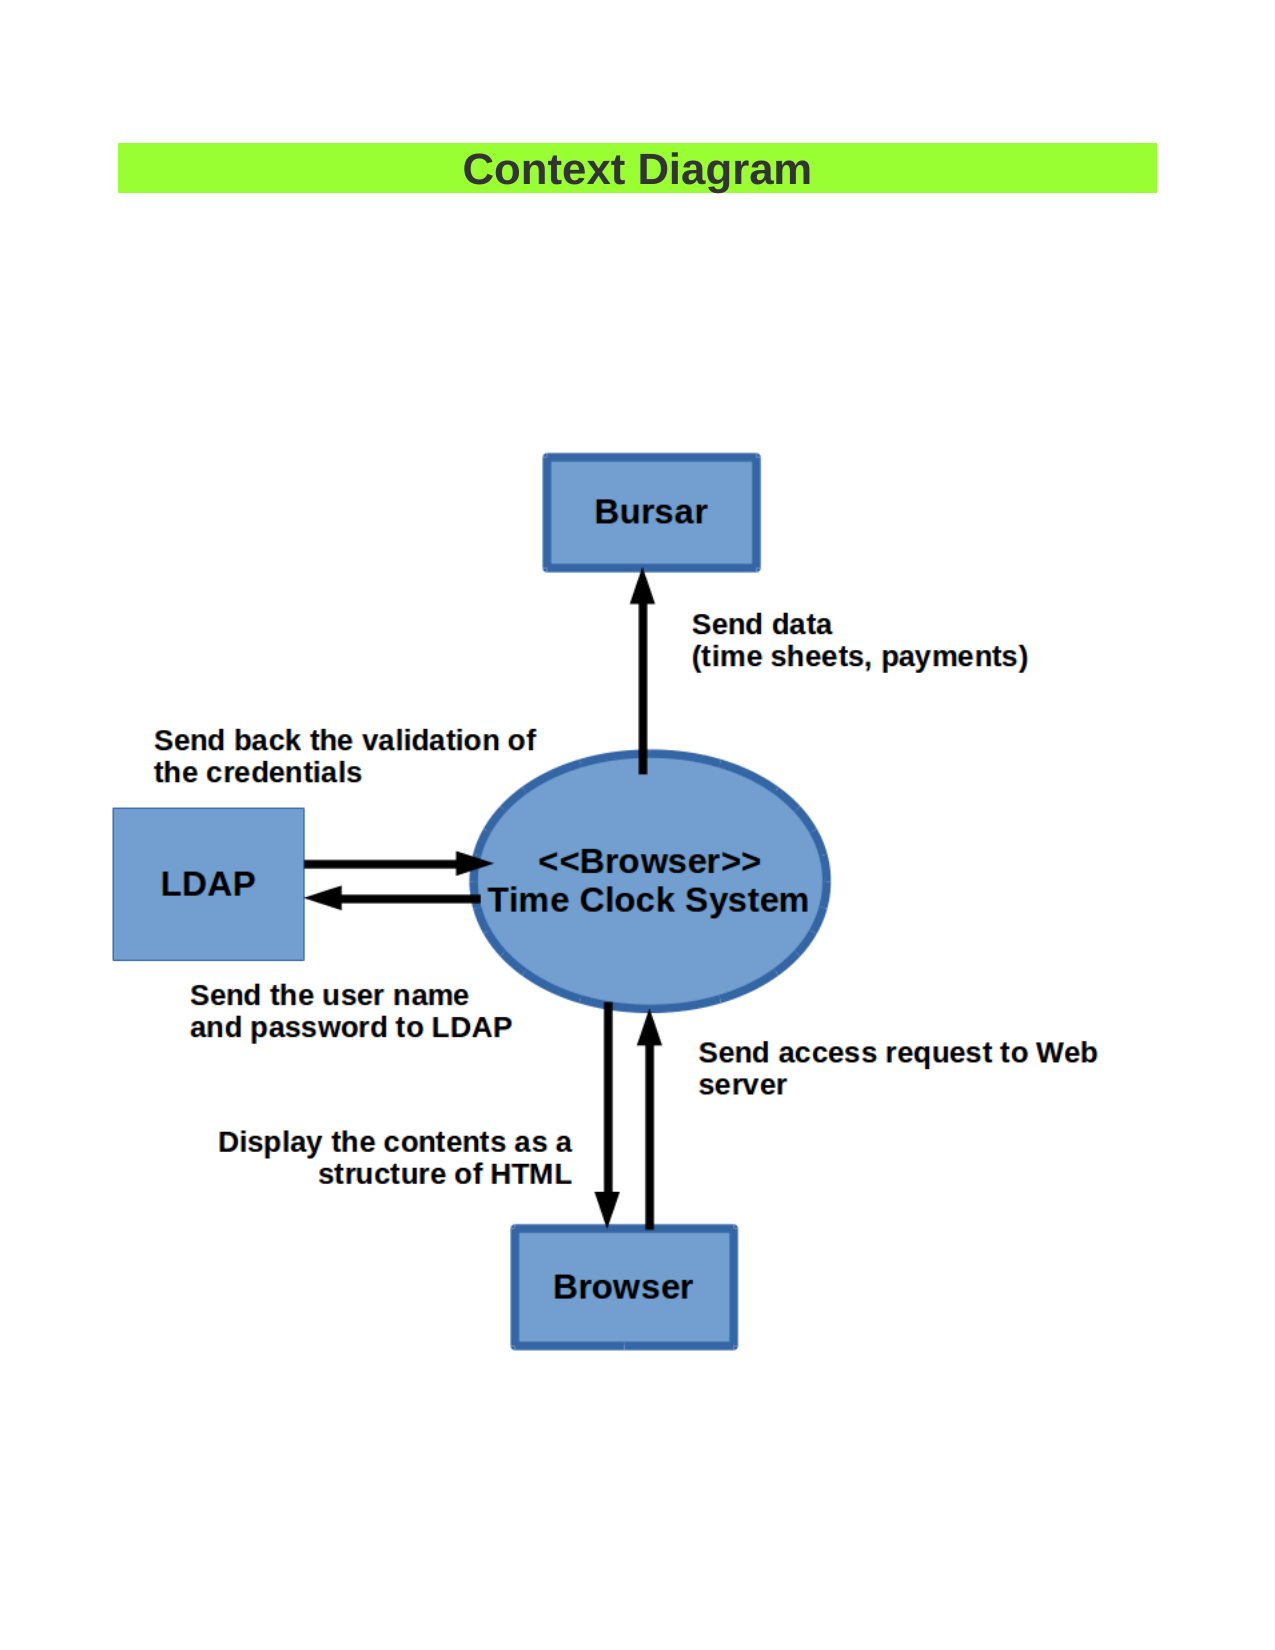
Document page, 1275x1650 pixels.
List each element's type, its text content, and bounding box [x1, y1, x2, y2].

picture [106, 222, 1194, 1631]
subtitle Context Diagram [118, 143, 1157, 193]
